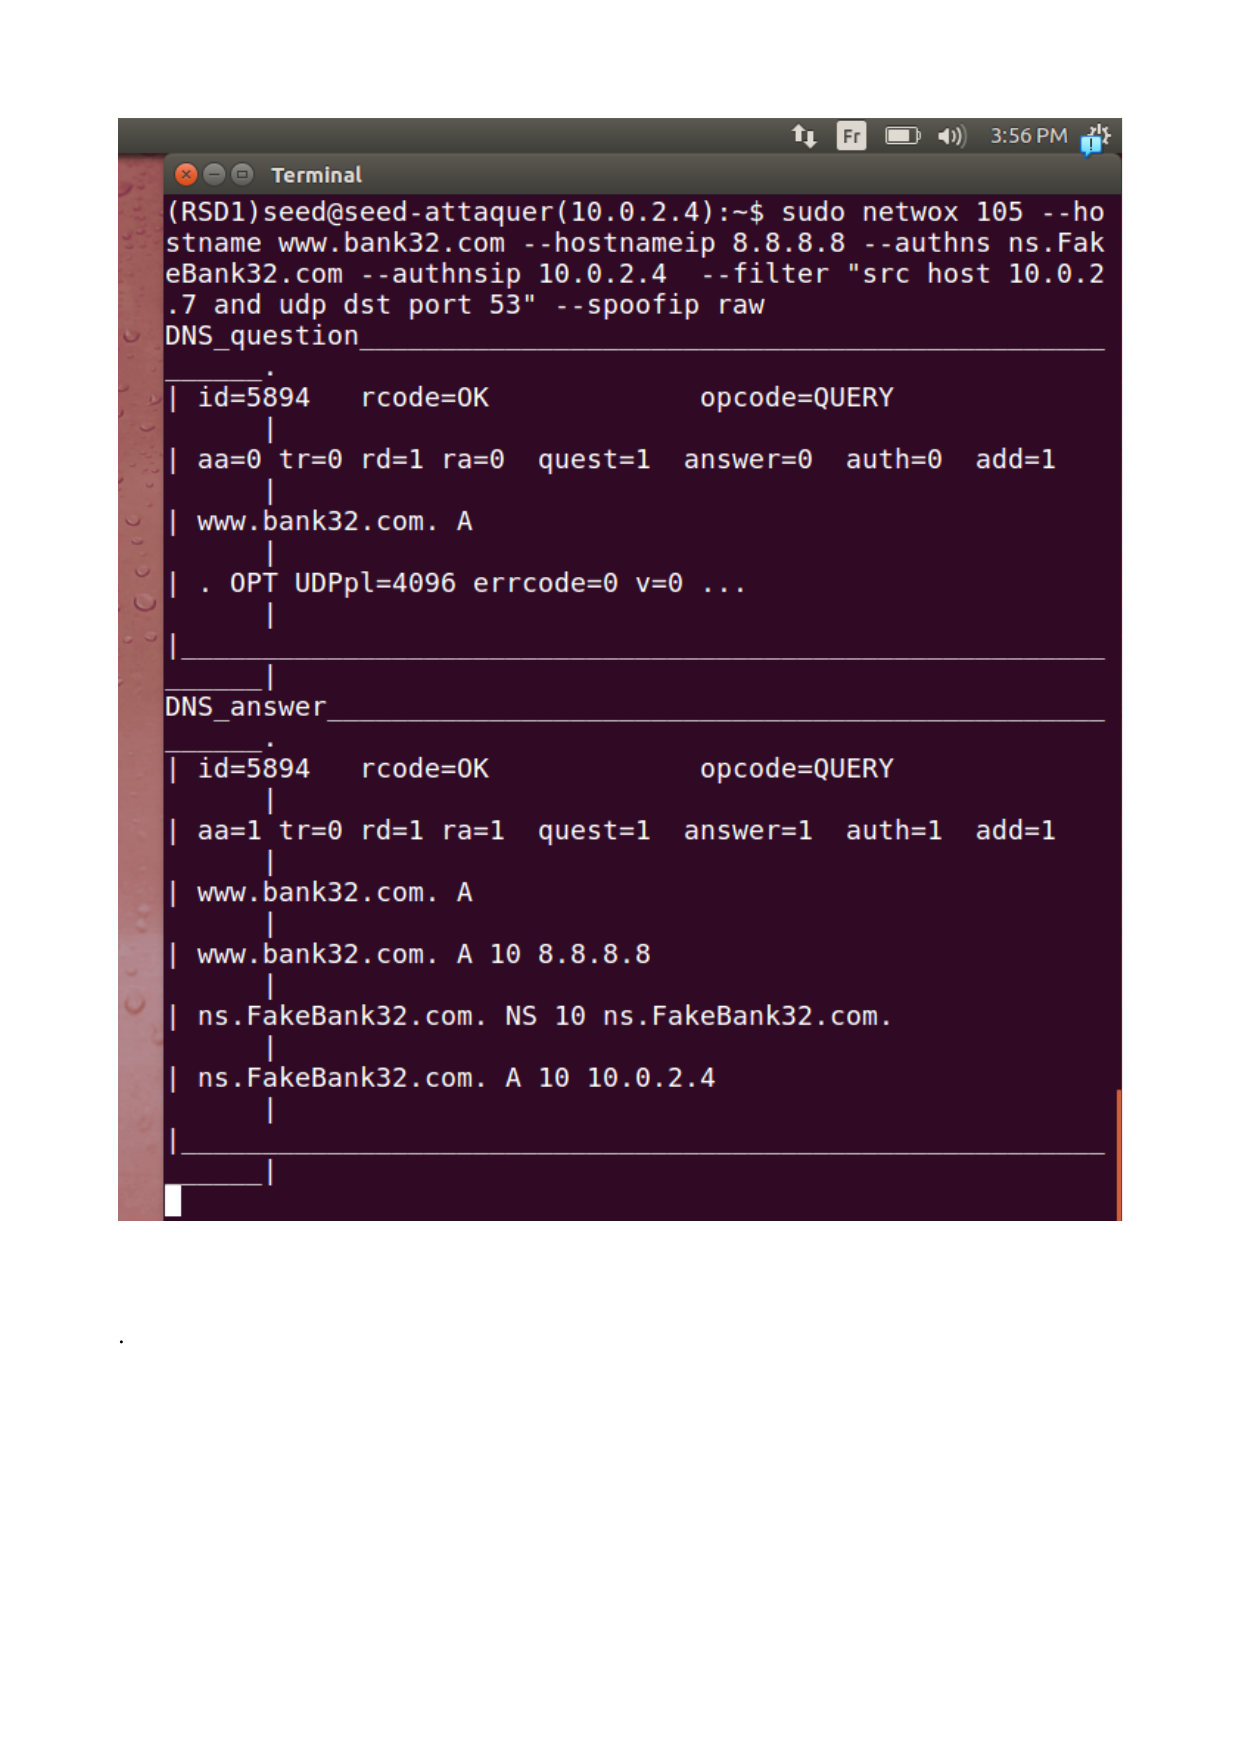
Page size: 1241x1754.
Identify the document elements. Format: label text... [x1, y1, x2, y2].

picture [118, 118, 1123, 1221]
text . [118, 1320, 1122, 1349]
